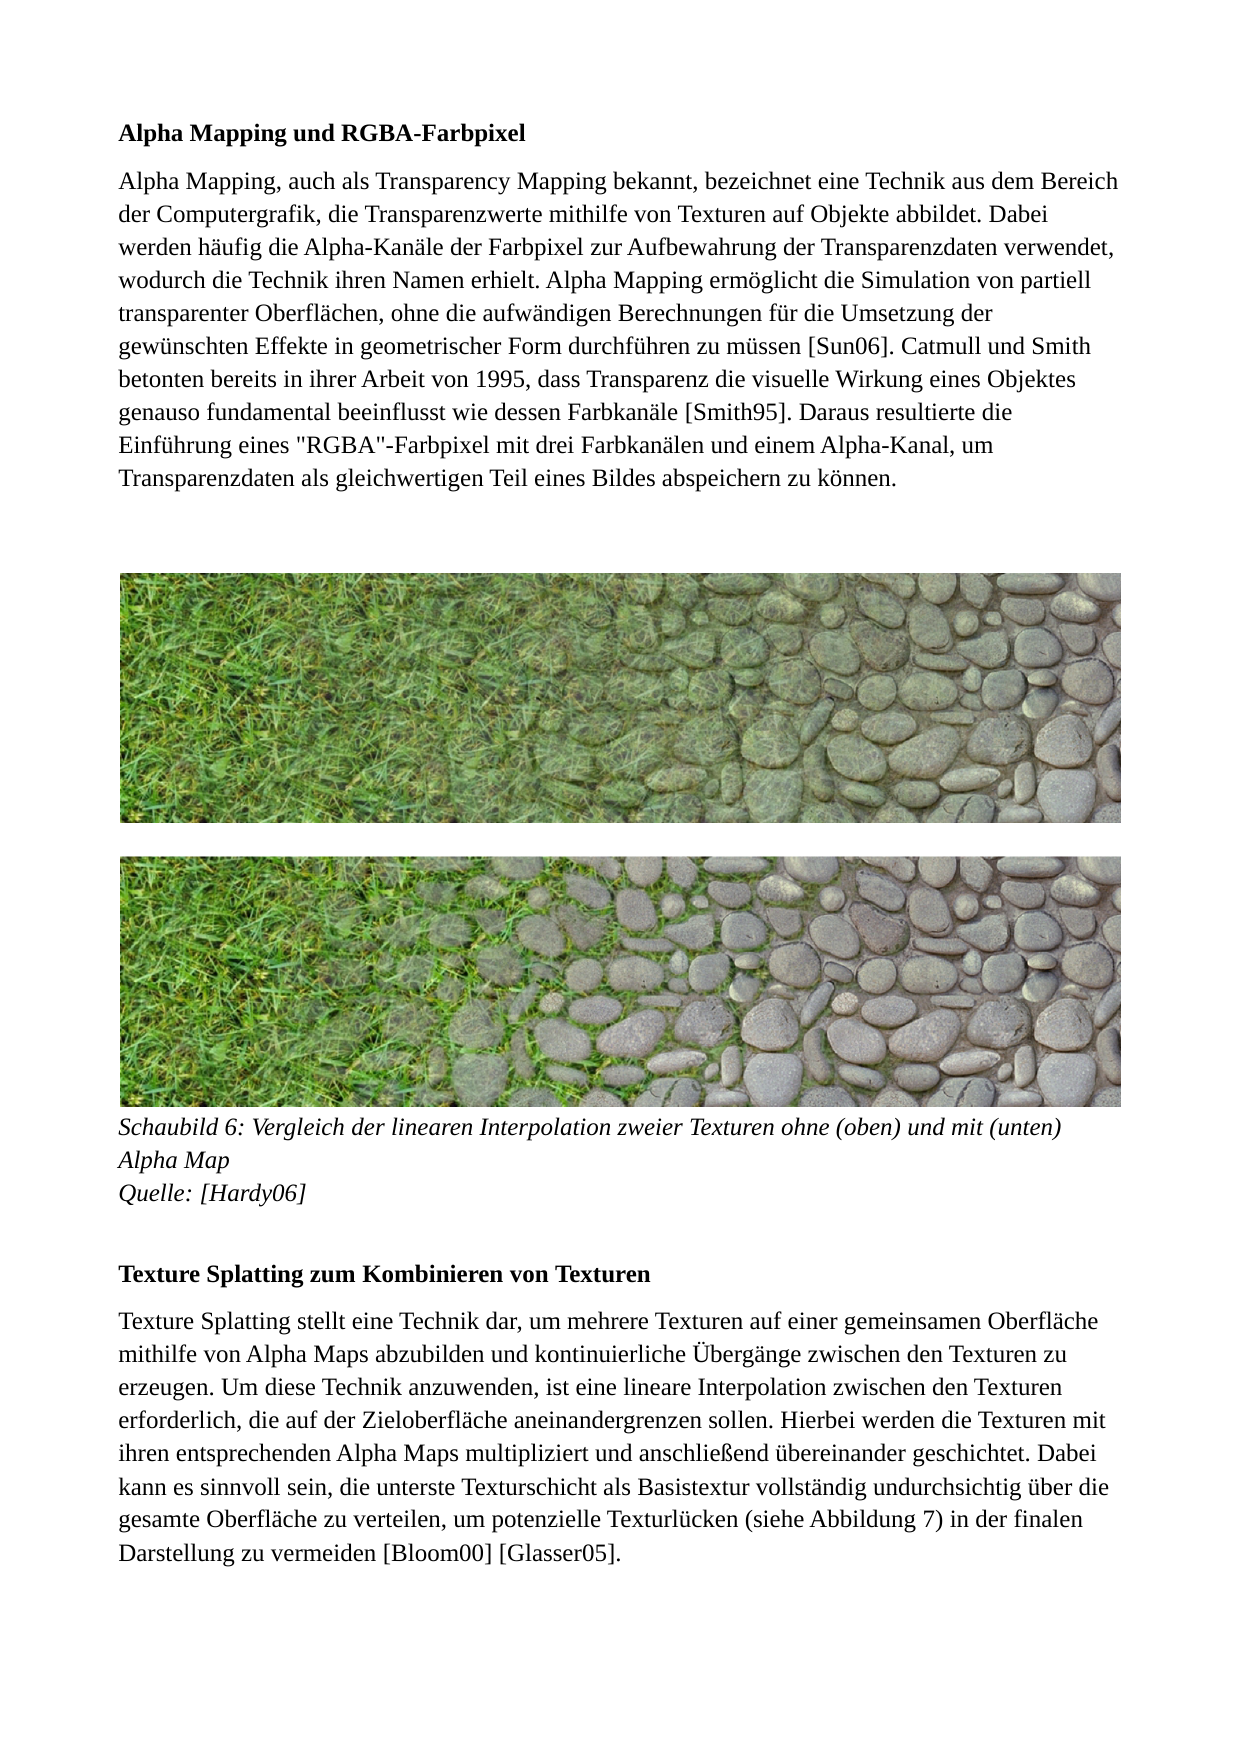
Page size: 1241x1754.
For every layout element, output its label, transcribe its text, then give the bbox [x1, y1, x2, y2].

text Alpha Mapping und RGBA-Farbpixel [118, 118, 1122, 147]
text Alpha Mapping, auch als Transparency Mapping bekannt, bezeichnet eine Technik aus dem Bereich der Computergrafik, die Transparenzwerte mithilfe von Texturen auf Objekte abbildet. Dabei werden häufig die Alpha-Kanäle der Farbpixel zur Aufbewahrung der Transparenzdaten verwendet, wodurch die Technik ihren Namen erhielt. Alpha Mapping ermöglicht die Simulation von partiell transparenter Oberflächen, ohne die aufwändigen Berechnungen für die Umsetzung der gewünschten Effekte in geometrischer Form durchführen zu müssen [Sun06]. Catmull und Smith betonten bereits in ihrer Arbeit von 1995, dass Transparenz die visuelle Wirkung eines Objektes genauso fundamental beeinflusst wie dessen Farbkanäle [Smith95]. Daraus resultierte die Einführung eines "RGBA"-Farbpixel mit drei Farbkanälen und einem Alpha-Kanal, um Transparenzdaten als gleichwertigen Teil eines Bildes abspeichern zu können. [118, 166, 1122, 492]
picture [118, 571, 1123, 1108]
text Schaubild 6: Vergleich der linearen Interpolation zweier Texturen ohne (oben) und mit (unten) Alpha Map Quelle: [Hardy06] [118, 1108, 1122, 1207]
text Texture Splatting zum Kombinieren von Texturen [118, 1259, 1122, 1287]
text Texture Splatting stellt eine Technik dar, um mehrere Texturen auf einer gemeinsamen Oberfläche mithilfe von Alpha Maps abzubilden und kontinuierliche Übergänge zwischen den Texturen zu erzeugen. Um diese Technik anzuwenden, ist eine lineare Interpolation zwischen den Texturen erforderlich, die auf der Zieloberfläche aneinandergrenzen sollen. Hierbei werden die Texturen mit ihren entsprechenden Alpha Maps multipliziert und anschließend übereinander geschichtet. Dabei kann es sinnvoll sein, die unterste Texturschicht als Basistextur vollständig undurchsichtig über die gesamte Oberfläche zu verteilen, um potenzielle Texturlücken (siehe Abbildung 7) in der finalen Darstellung zu vermeiden [Bloom00] [Glasser05]. [118, 1306, 1122, 1566]
